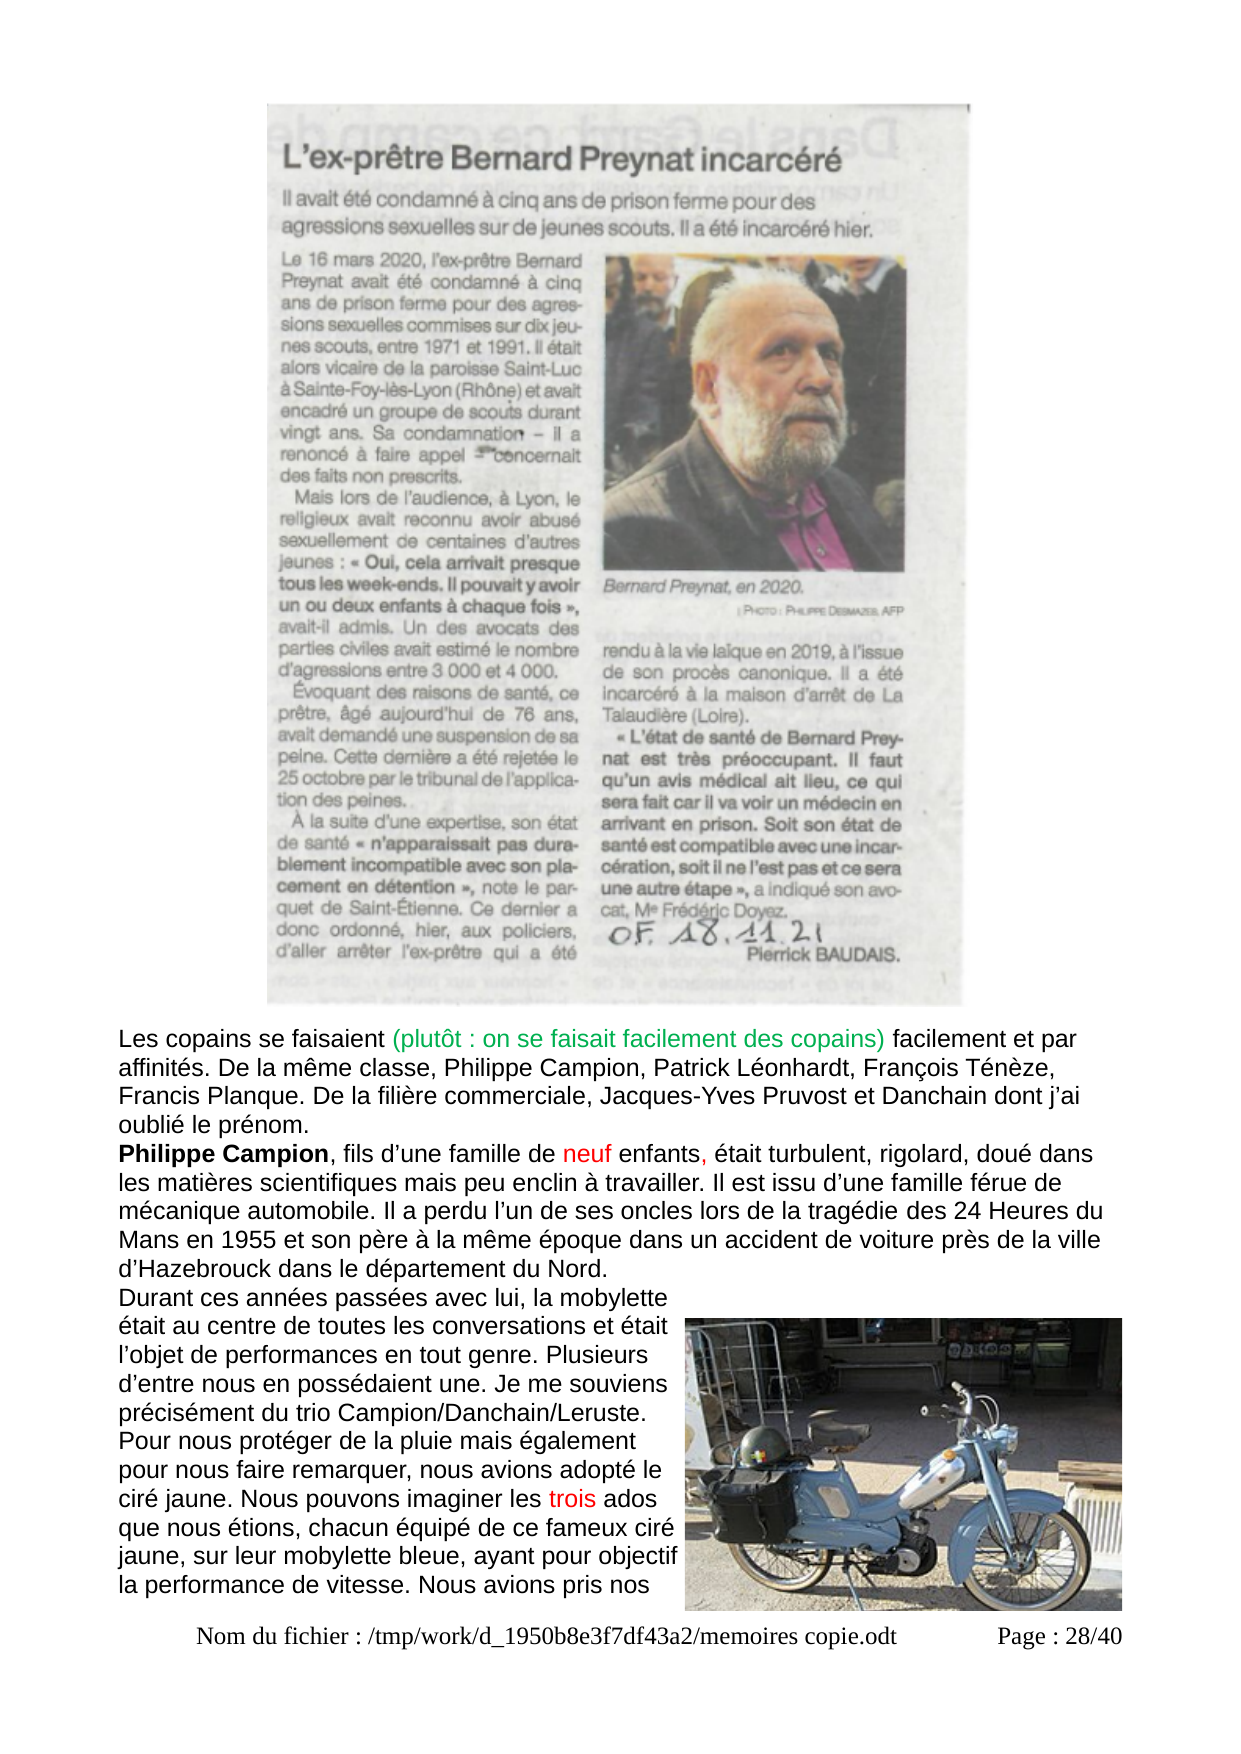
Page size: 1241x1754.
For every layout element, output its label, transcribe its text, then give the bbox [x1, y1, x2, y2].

text Illustration 32: Mobylette bleue [685, 1295, 1122, 1318]
text Durant ces années passées avec lui, la mobylette était au centre de toutes les conversations et était l’objet de performances en tout genre. Plusieurs d’entre nous en possédaient une. Je me souviens précisément du trio Campion/Danchain/Leruste. Pour nous protéger de la pluie mais également pour nous faire remarquer, nous avions adopté le ciré jaune. Nous pouvons imaginer les trois ados que nous étions, chacun équipé de ce fameux ciré jaune, sur leur mobylette bleue, ayant pour objectif la performance de vitesse. Nous avions pris nos habitudes au café de la Paix de Lille où nous consommions invariablement du lait grenadine ! Les discussions allaient bon train, nous rêvions de véhicules plus performants que le nôtre, en particulier de la marque Paloma qui déclinait plusieurs modèles désignés par des noms ronflants : Strada, Super Strada, Super Strada Flash. [118, 1282, 1122, 1570]
text Les copains se faisaient (plutôt : on se faisait facilement des copains) facilement et par affinités. De la même classe, Philippe Campion, Patrick Léonhardt, François Ténèze, Francis Planque. De la filière commerciale, Jacques-Yves Pruvost et Danchain dont j’ai oublié le prénom. [118, 1024, 1122, 1139]
text Philippe Campion, fils d’une famille de neuf enfants, était turbulent, rigolard, doué dans les matières scientifiques mais peu enclin à travailler. Il est issu d’une famille férue de mécanique automobile. Il a perdu l’un de ses oncles lors de la tragédie des 24 Heures du Mans en 1955 et son père à la même époque dans un accident de voiture près de la ville d’Hazebrouck dans le département du Nord. [118, 1139, 1122, 1282]
